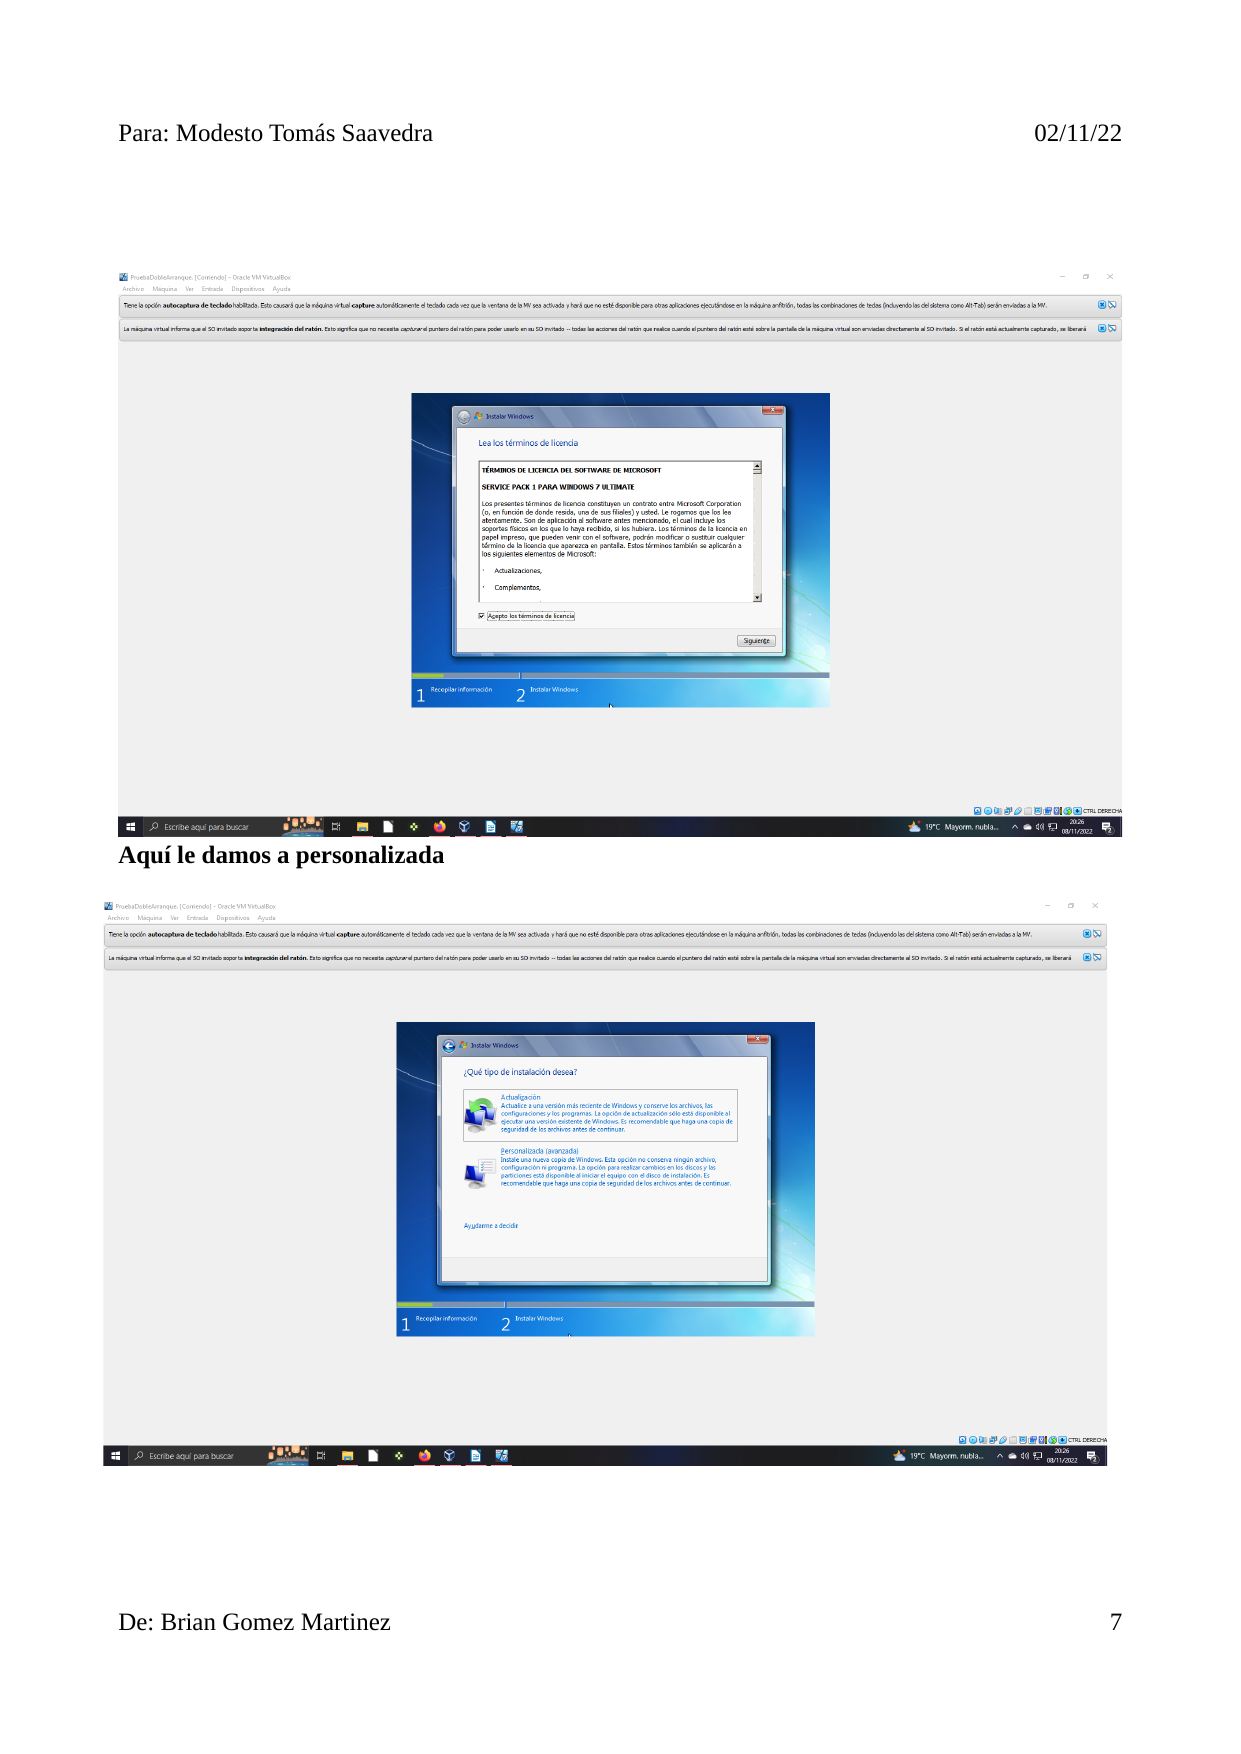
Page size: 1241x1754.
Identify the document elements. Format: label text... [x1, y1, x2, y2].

picture [103, 900, 1108, 1466]
text Aquí le damos a personalizada [118, 837, 1122, 869]
picture [118, 271, 1123, 837]
